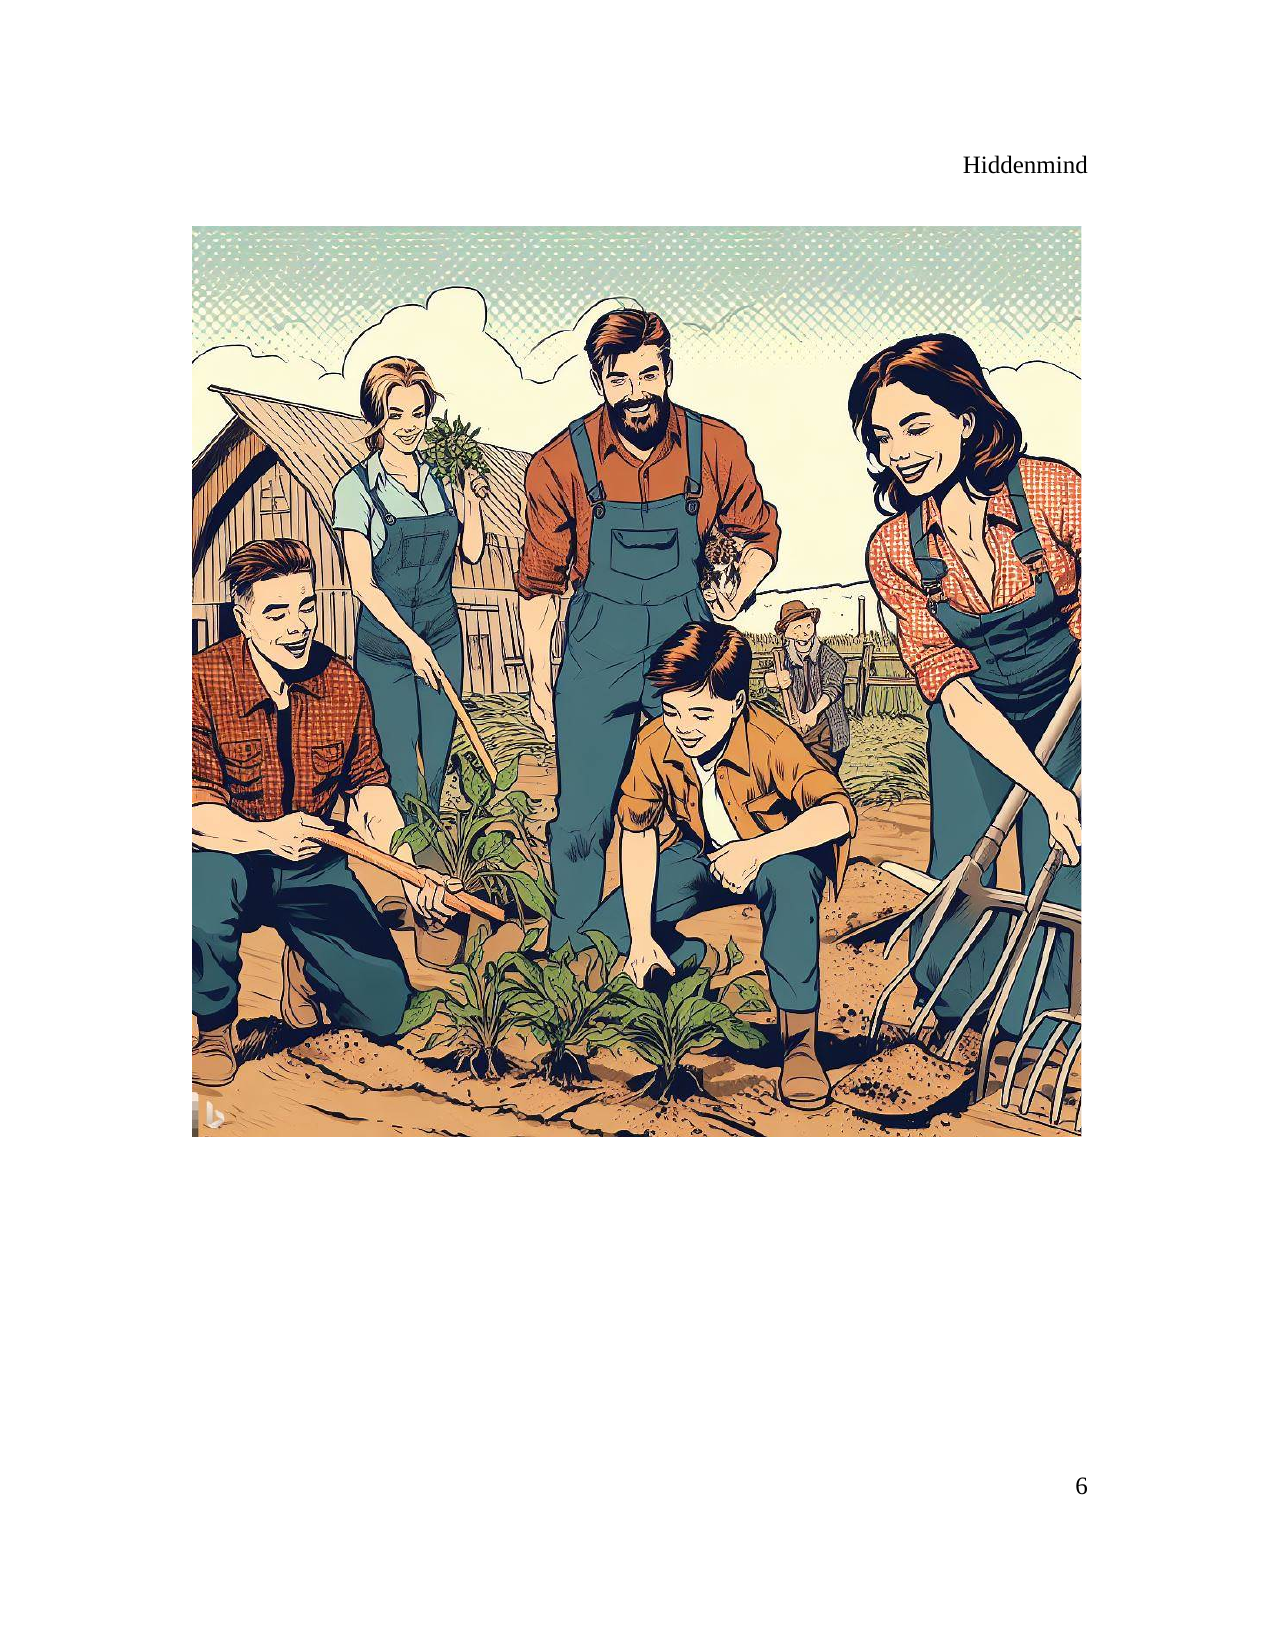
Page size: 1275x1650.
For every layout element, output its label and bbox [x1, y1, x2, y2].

picture [192, 226, 1082, 1137]
